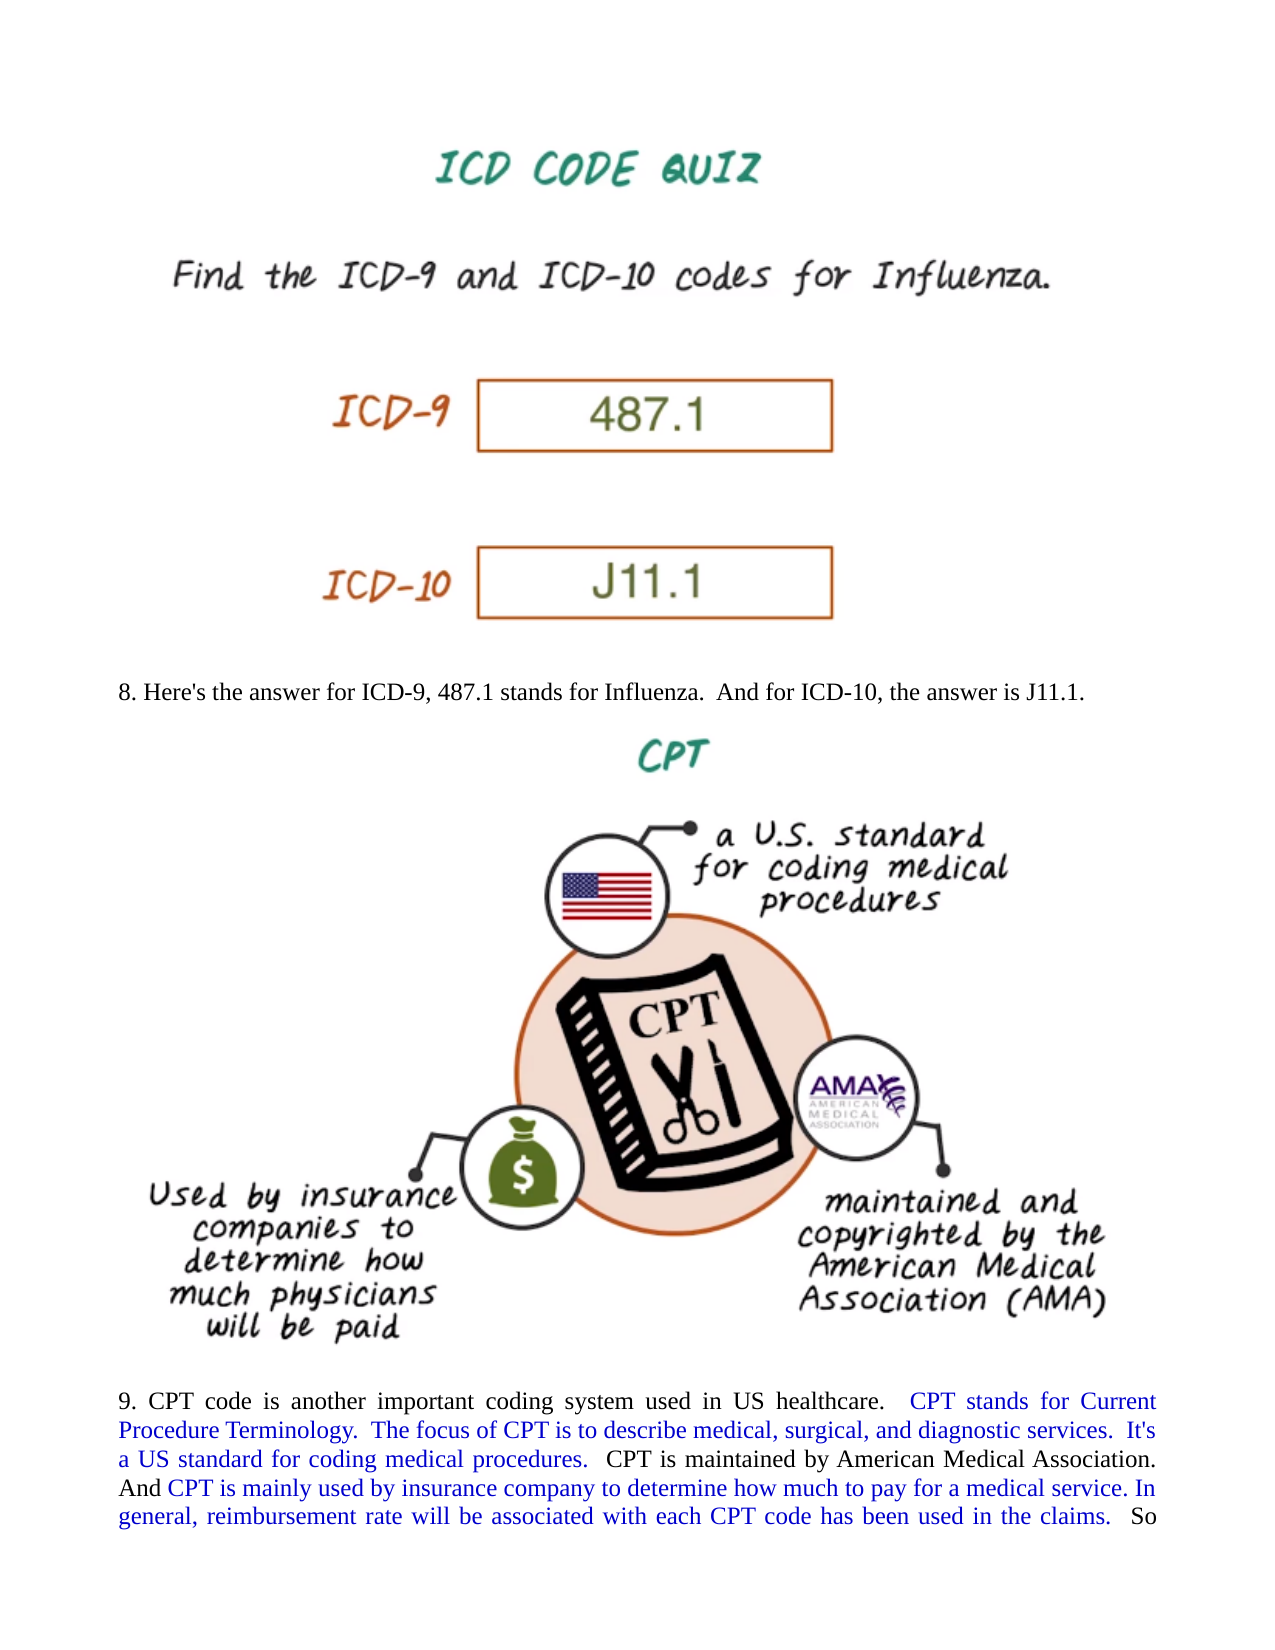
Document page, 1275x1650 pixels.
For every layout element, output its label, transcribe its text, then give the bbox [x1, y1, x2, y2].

text 8. Here's the answer for ICD-9, 487.1 stands for Influenza. And for ICD-10, the answer is J11.1. [118, 677, 1157, 706]
text 9. CPT code is another important coding system used in US healthcare. CPT stands for Current Procedure Terminology. The focus of CPT is to describe medical, surgical, and diagnostic services. It's a US standard for coding medical procedures. CPT is maintained by American Medical Association. And CPT is mainly used by insurance company to determine how much to pay for a medical service. In general, reimbursement rate will be associated with each CPT code has been used in the claims. So [118, 1386, 1157, 1530]
picture [137, 146, 1138, 649]
picture [118, 734, 1157, 1358]
